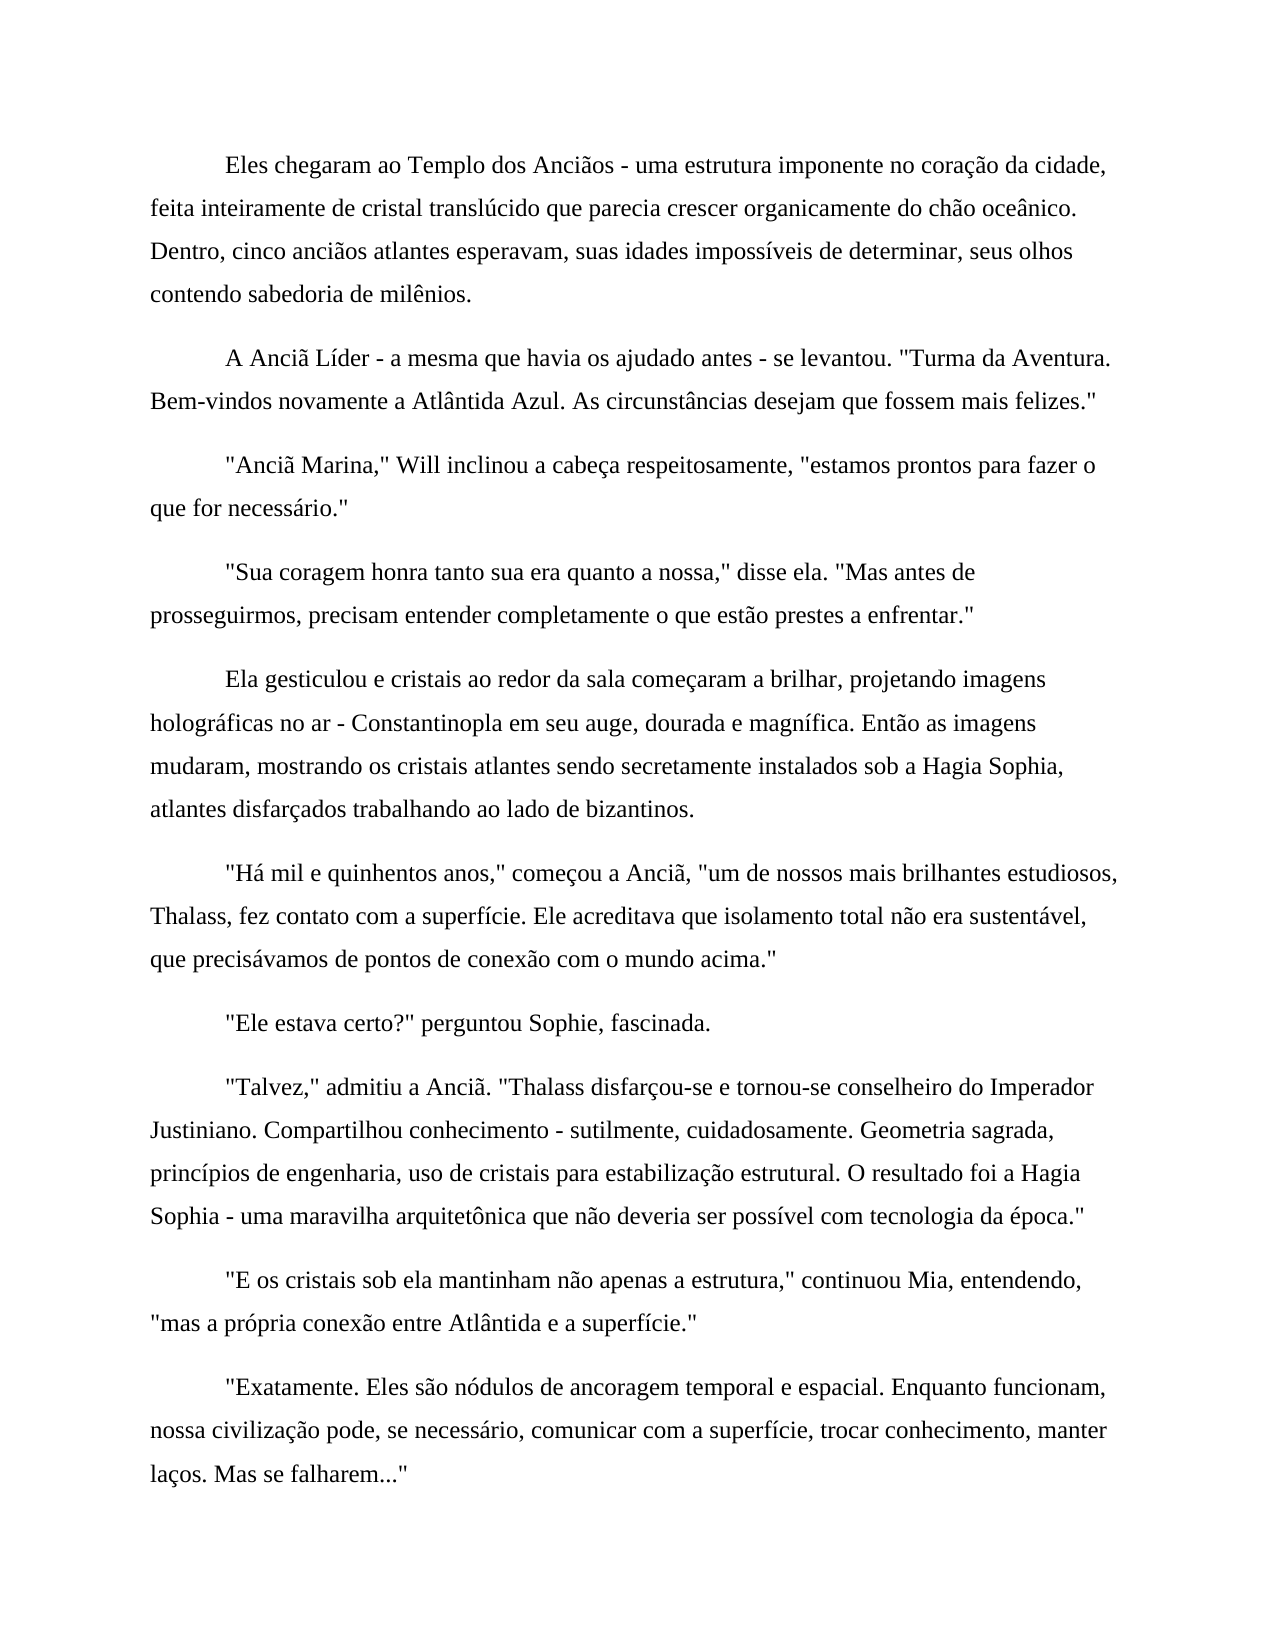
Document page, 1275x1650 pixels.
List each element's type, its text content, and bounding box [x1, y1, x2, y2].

text "Ele estava certo?" perguntou Sophie, fascinada. [150, 1008, 1125, 1037]
text A Anciã Líder - a mesma que havia os ajudado antes - se levantou. "Turma da Aventura. Bem-vindos novamente a Atlântida Azul. As circunstâncias desejam que fossem mais felizes." [150, 343, 1125, 415]
text "Há mil e quinhentos anos," começou a Anciã, "um de nossos mais brilhantes estudiosos, Thalass, fez contato com a superfície. Ele acreditava que isolamento total não era sustentável, que precisávamos de pontos de conexão com o mundo acima." [150, 858, 1125, 973]
text Eles chegaram ao Templo dos Anciãos - uma estrutura imponente no coração da cidade, feita inteiramente de cristal translúcido que parecia crescer organicamente do chão oceânico. Dentro, cinco anciãos atlantes esperavam, suas idades impossíveis de determinar, seus olhos contendo sabedoria de milênios. [150, 150, 1125, 308]
text "E os cristais sob ela mantinham não apenas a estrutura," continuou Mia, entendendo, "mas a própria conexão entre Atlântida e a superfície." [150, 1265, 1125, 1337]
text "Exatamente. Eles são nódulos de ancoragem temporal e espacial. Enquanto funcionam, nossa civilização pode, se necessário, comunicar com a superfície, trocar conhecimento, manter laços. Mas se falharem..." [150, 1372, 1125, 1487]
text "Anciã Marina," Will inclinou a cabeça respeitosamente, "estamos prontos para fazer o que for necessário." [150, 450, 1125, 522]
text Ela gesticulou e cristais ao redor da sala começaram a brilhar, projetando imagens holográficas no ar - Constantinopla em seu auge, dourada e magnífica. Então as imagens mudaram, mostrando os cristais atlantes sendo secretamente instalados sob a Hagia Sophia, atlantes disfarçados trabalhando ao lado de bizantinos. [150, 664, 1125, 823]
text "Talvez," admitiu a Anciã. "Thalass disfarçou-se e tornou-se conselheiro do Imperador Justiniano. Compartilhou conhecimento - sutilmente, cuidadosamente. Geometria sagrada, princípios de engenharia, uso de cristais para estabilização estrutural. O resultado foi a Hagia Sophia - uma maravilha arquitetônica que não deveria ser possível com tecnologia da época." [150, 1072, 1125, 1230]
text "Sua coragem honra tanto sua era quanto a nossa," disse ela. "Mas antes de prosseguirmos, precisam entender completamente o que estão prestes a enfrentar." [150, 557, 1125, 629]
